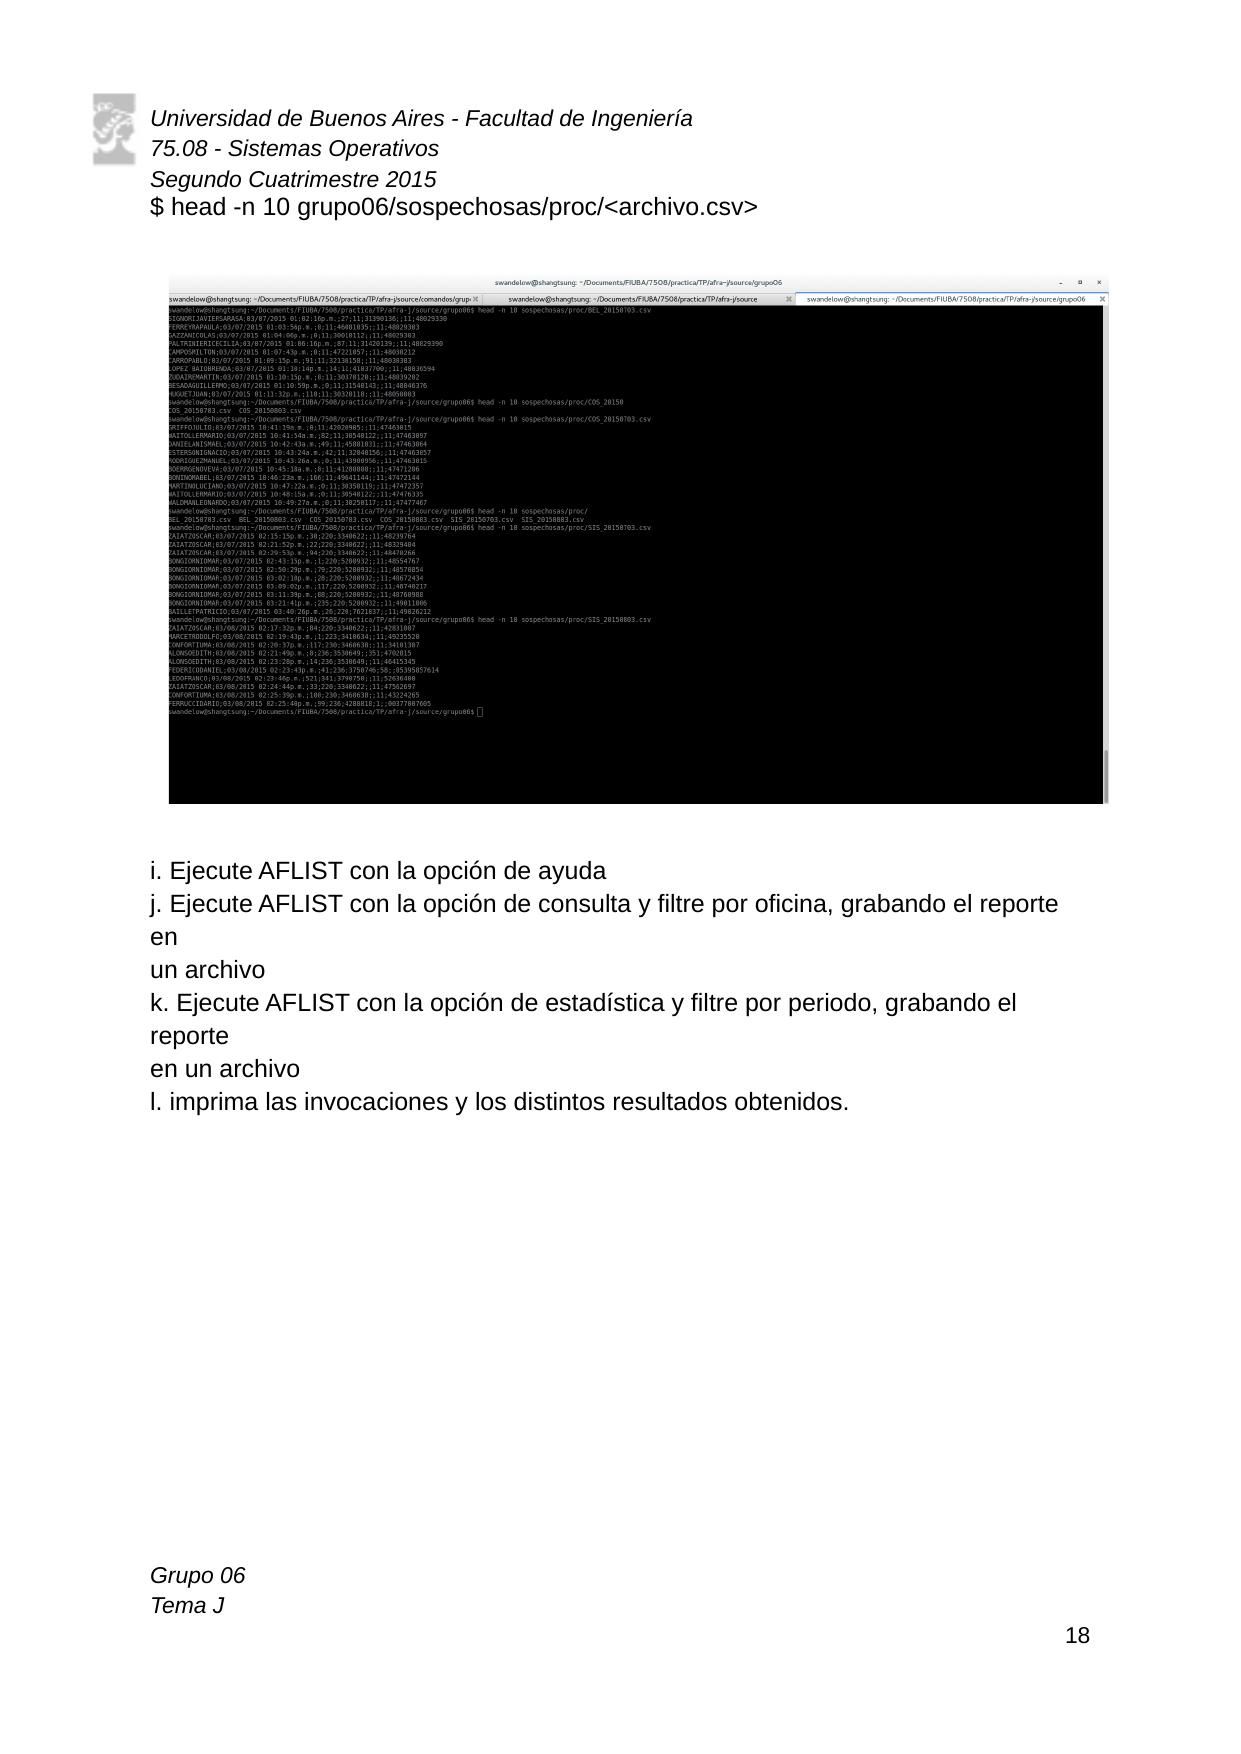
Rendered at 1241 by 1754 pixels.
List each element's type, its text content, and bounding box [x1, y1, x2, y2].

text j. Ejecute AFLIST con la opción de consulta y filtre por oficina, grabando el reporte en [150, 889, 1090, 951]
text k. Ejecute AFLIST con la opción de estadística y filtre por periodo, grabando el reporte [150, 988, 1090, 1050]
text un archivo [150, 955, 1090, 984]
text $ head -n 10 grupo06/sospechosas/proc/<archivo.csv> [150, 192, 1090, 221]
picture [168, 273, 1109, 804]
text en un archivo [150, 1054, 1090, 1083]
text l. imprima las invocaciones y los distintos resultados obtenidos. [150, 1087, 1090, 1116]
text i. Ejecute AFLIST con la opción de ayuda [150, 856, 1090, 885]
picture [92, 92, 143, 169]
